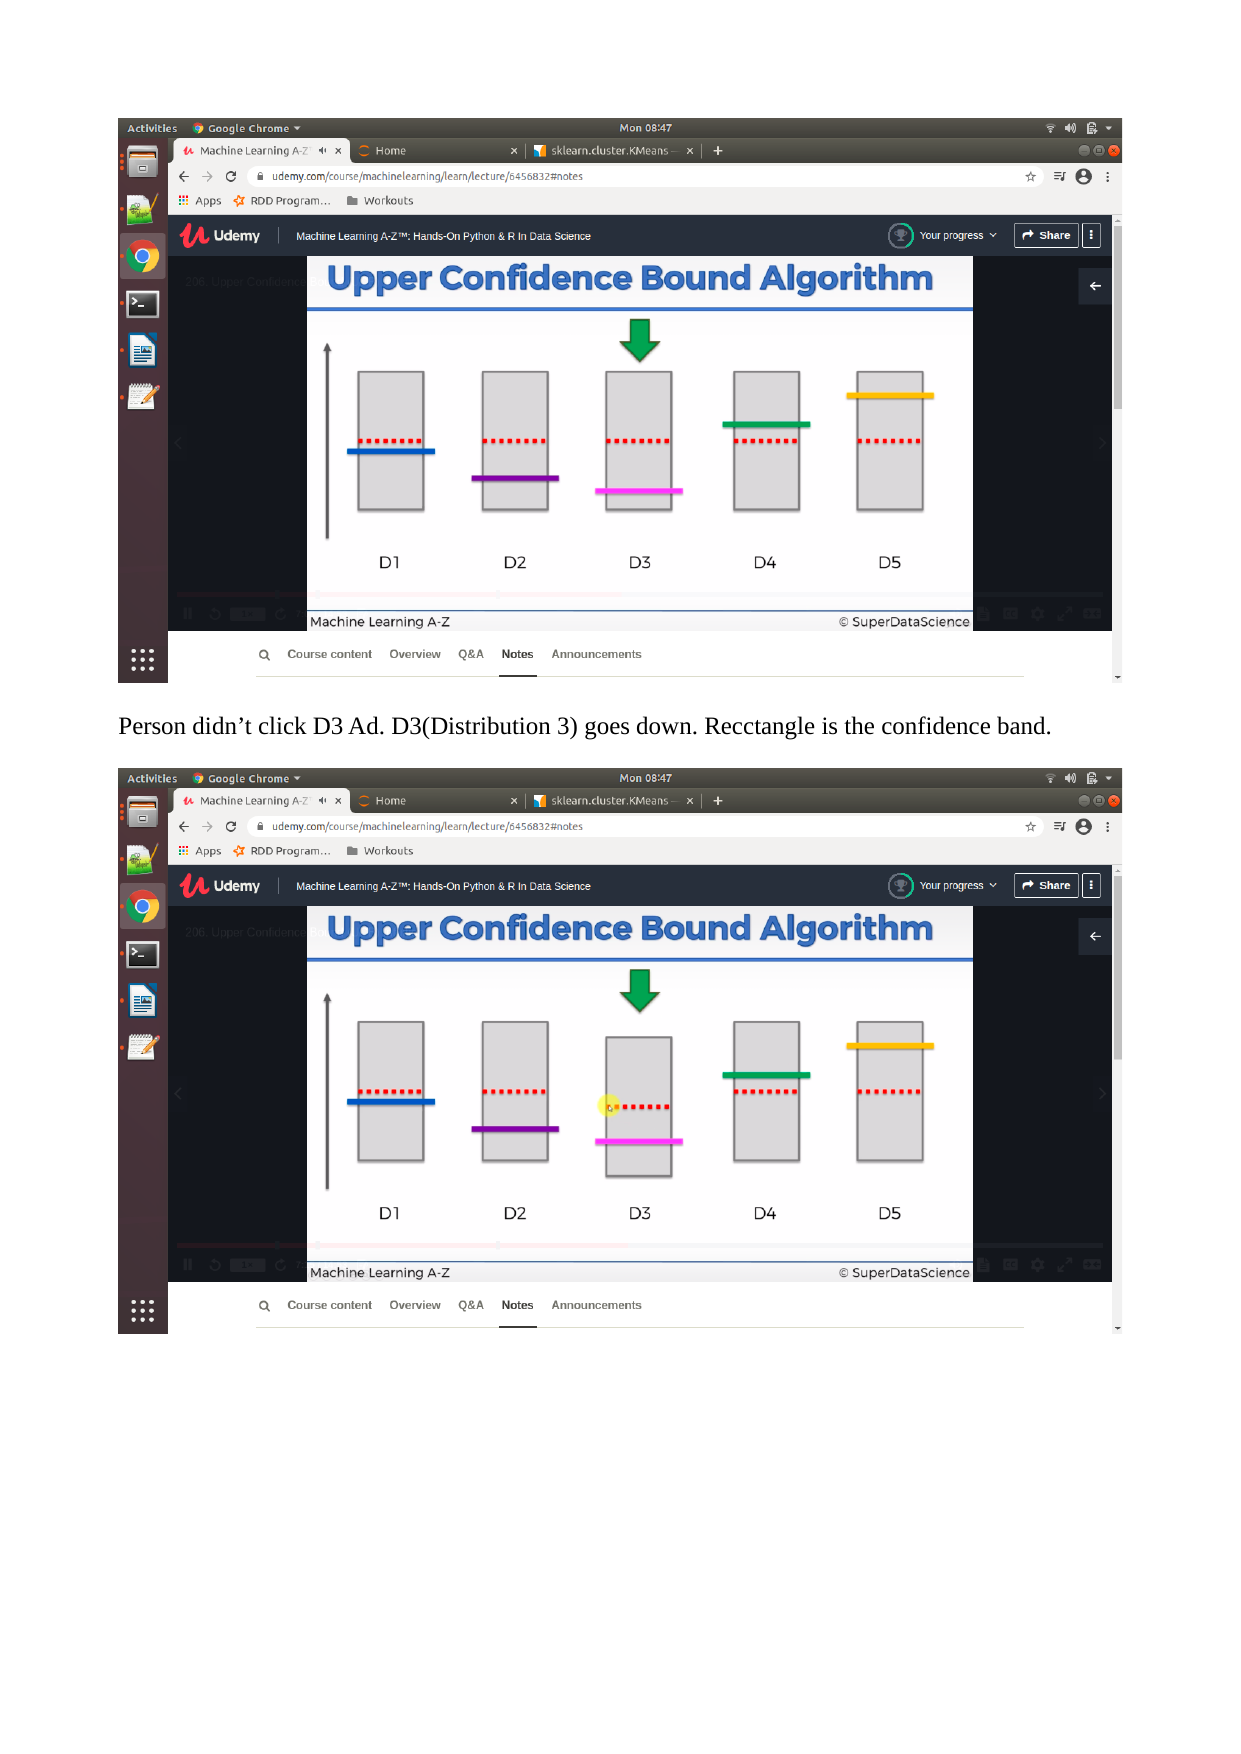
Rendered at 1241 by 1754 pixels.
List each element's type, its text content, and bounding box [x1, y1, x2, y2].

text Person didn’t click D3 Ad. D3(Distribution 3) goes down. Recctangle is the confidence band. [118, 711, 1122, 740]
picture [118, 768, 1123, 1334]
picture [118, 118, 1123, 683]
